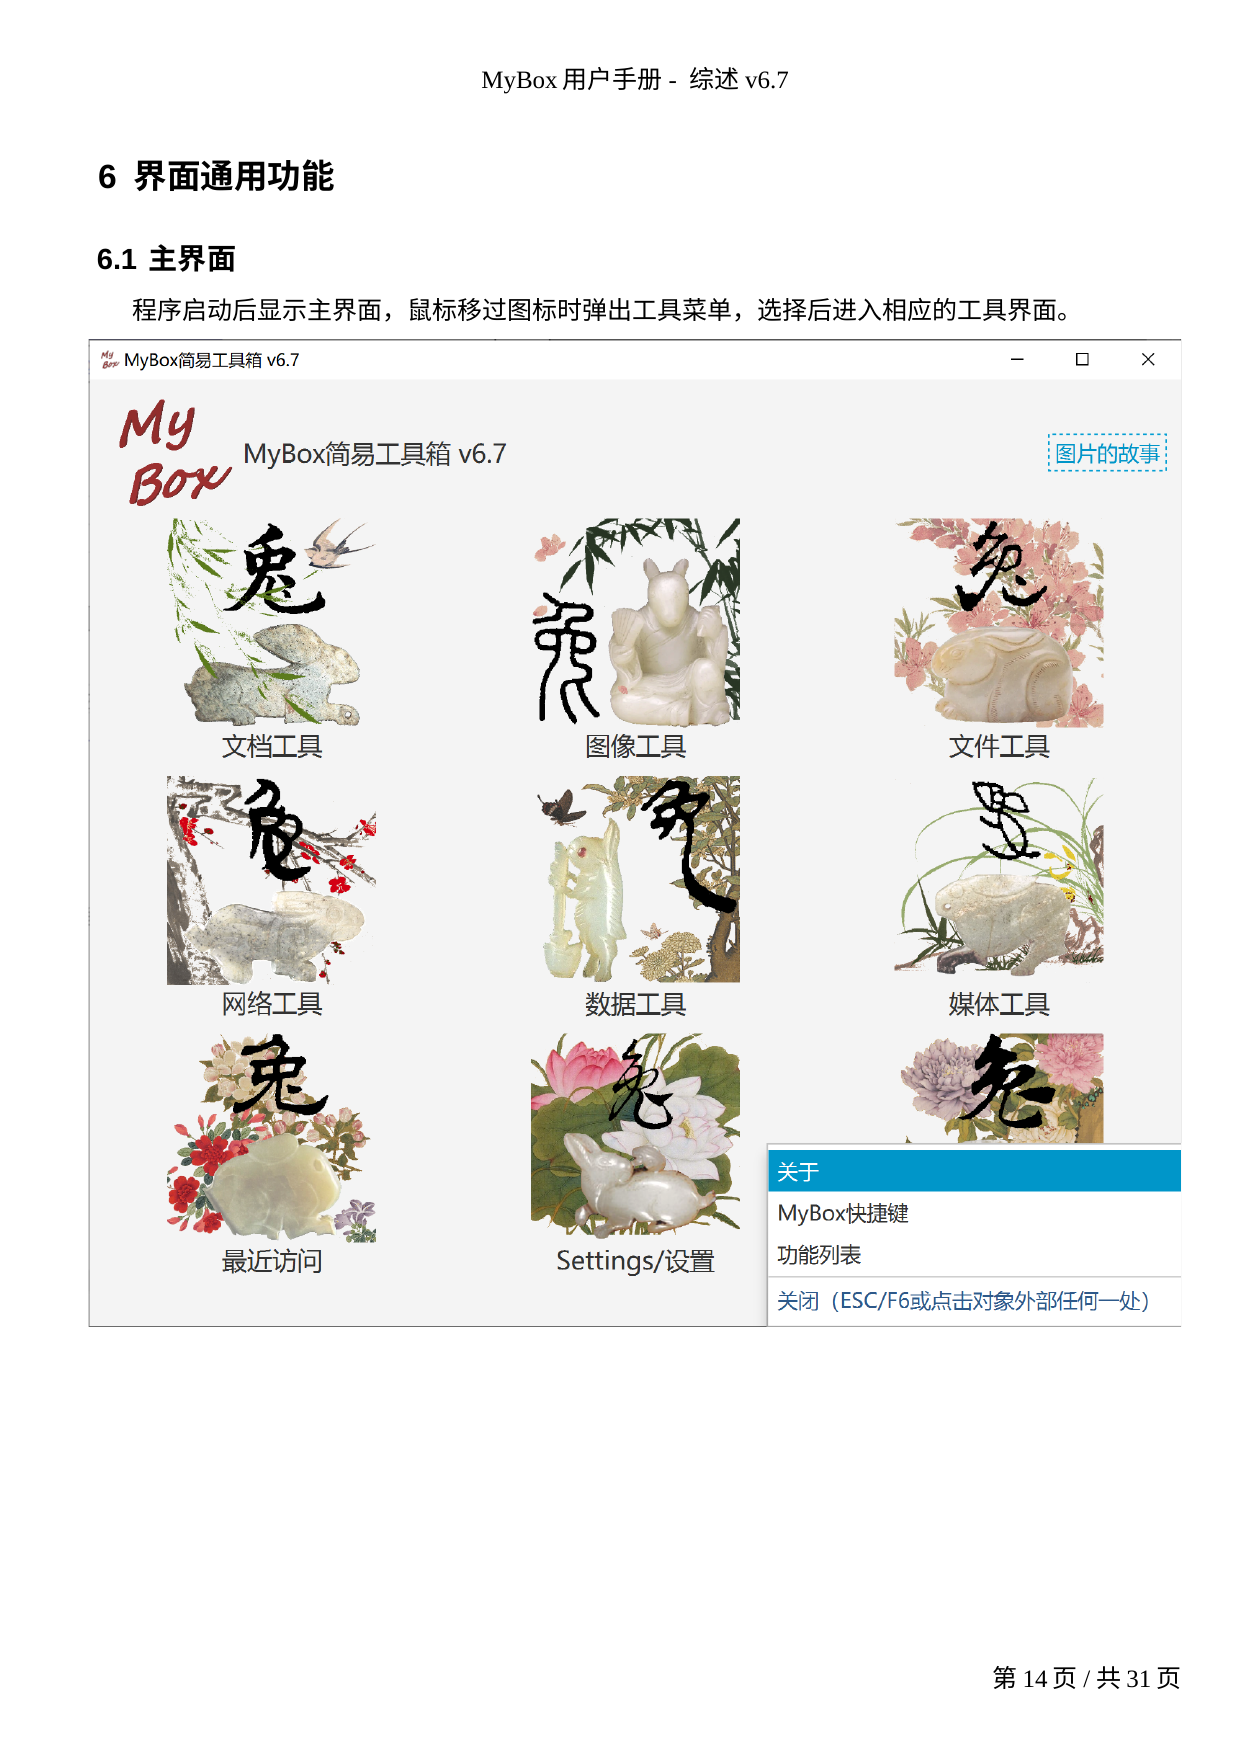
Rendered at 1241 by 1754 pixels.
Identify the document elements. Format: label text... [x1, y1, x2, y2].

subtitle 主界面 [88, 236, 1181, 278]
picture [88, 339, 1182, 1327]
subtitle 界面通用功能 [88, 150, 1181, 198]
text 程序启动后显示主界面，鼠标移过图标时弹出工具菜单，选择后进入相应的工具界面。 [88, 291, 1181, 327]
